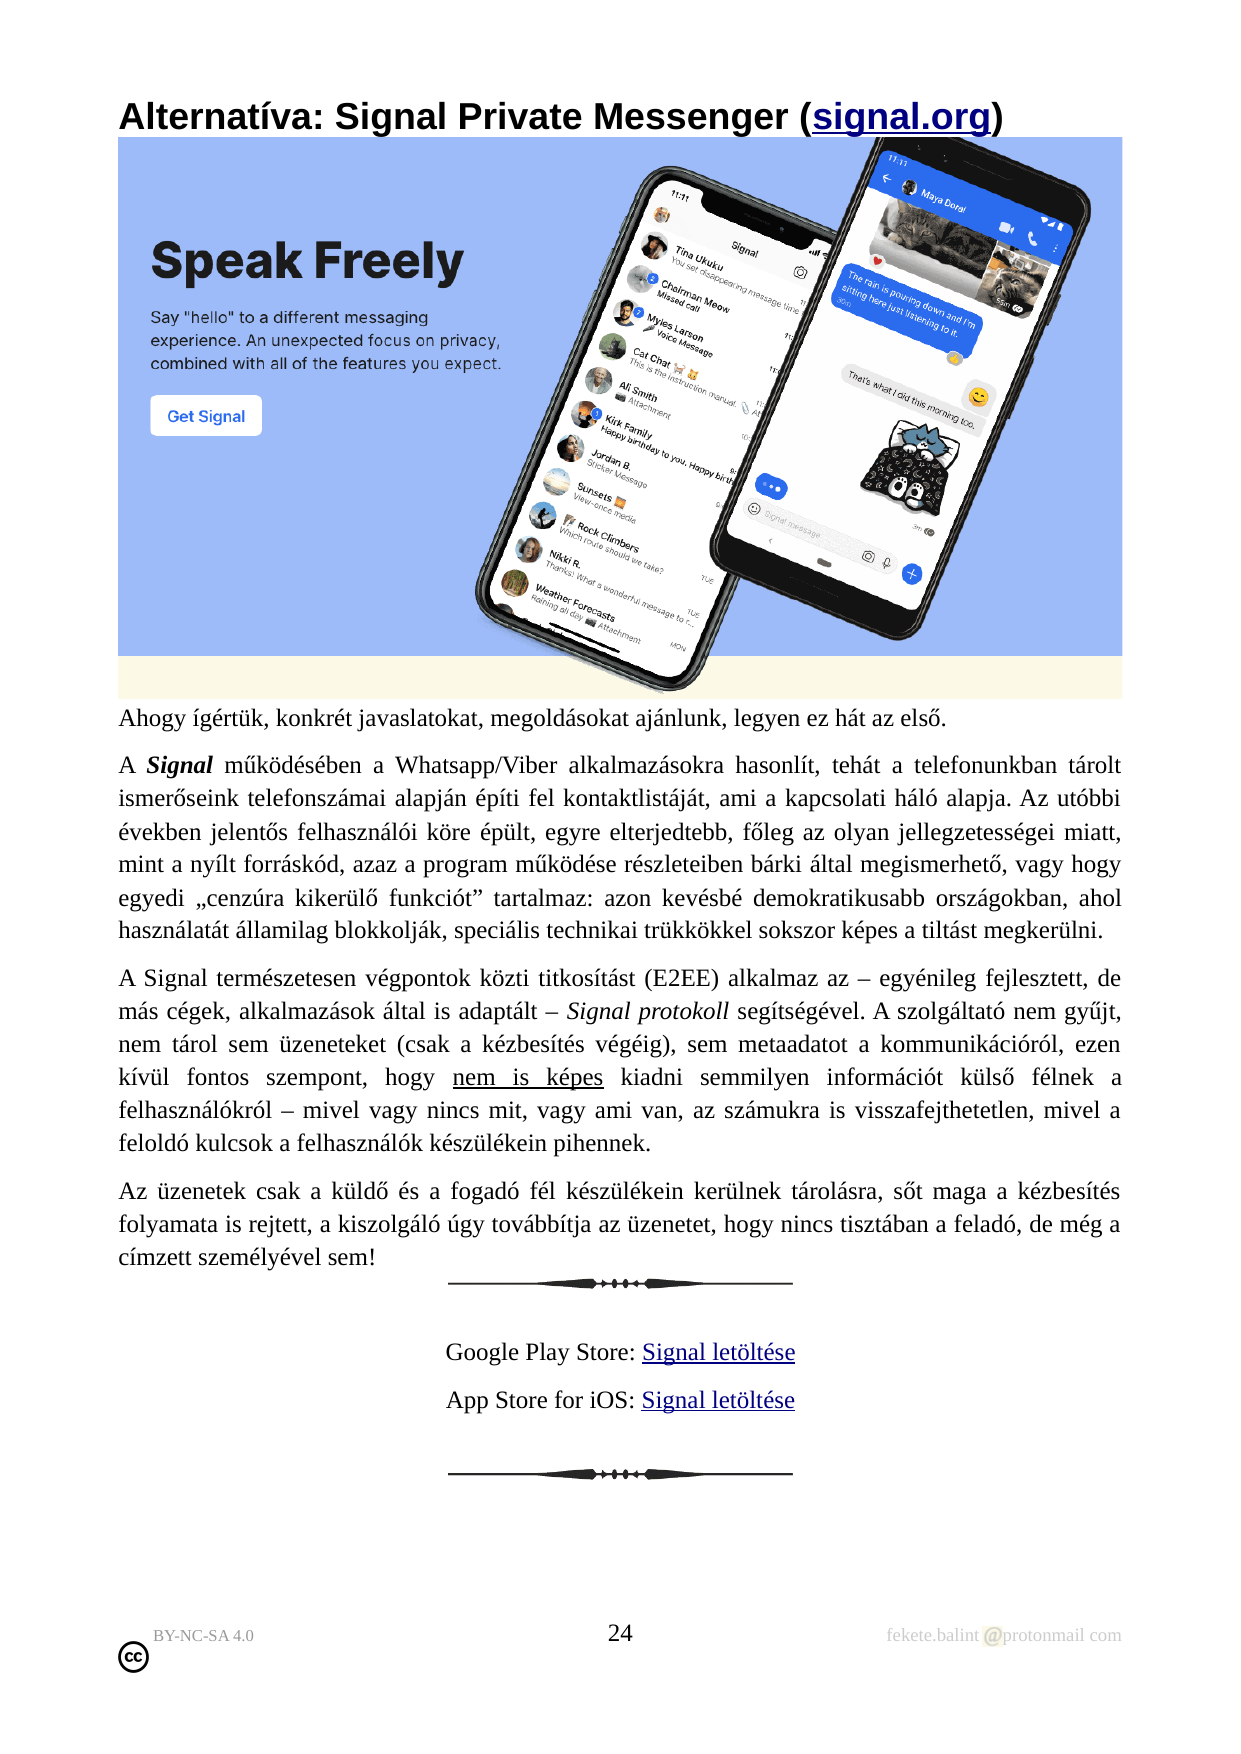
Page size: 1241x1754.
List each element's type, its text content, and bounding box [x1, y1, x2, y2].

text Google Play Store: Signal letöltése [118, 1337, 1122, 1366]
picture [982, 1626, 1003, 1647]
picture [446, 1465, 795, 1482]
picture [118, 1641, 149, 1673]
text Az üzenetek csak a küldő és a fogadó fél készülékein kerülnek tárolásra, sőt maga a kézbesítés folyamata is rejtett, a kiszolgáló úgy továbbítja az üzenetet, hogy nincs tisztában a feladó, de még a címzett személyével sem! [118, 1176, 1122, 1271]
text A Signal működésében a Whatsapp/Viber alkalmazásokra hasonlít, tehát a telefonunkban tárolt ismerőseink telefonszámai alapján építi fel kontaktlistáját, ami a kapcsolati háló alapja. Az utóbbi években jelentős felhasználói köre épült, egyre elterjedtebb, főleg az olyan jellegzetességei miatt, mint a nyílt forráskód, azaz a program működése részleteiben bárki által megismerhető, vagy hogy egyedi „cenzúra kikerülő funkciót” tartalmaz: azon kevésbé demokratikusabb országokban, ahol használatát államilag blokkolják, speciális technikai trükkökkel sokszor képes a tiltást megkerülni. [118, 751, 1122, 944]
text App Store for iOS: Signal letöltése [118, 1385, 1122, 1413]
text A Signal természetesen végpontok közti titkosítást (E2EE) alkalmaz az – egyénileg fejlesztett, de más cégek, alkalmazások által is adaptált – Signal protokoll segítségével. A szolgáltató nem gyűjt, nem tárol sem üzeneteket (csak a kézbesítés végéig), sem metaadatot a kommunikációról, ezen kívül fontos szempont, hogy nem is képes kiadni semmilyen információt külső félnek a felhasználókról – mivel vagy nincs mit, vagy ami van, az számukra is visszafejthetetlen, mivel a feloldó kulcsok a felhasználók készülékein pihennek. [118, 963, 1122, 1157]
subtitle Alternatíva: Signal Private Messenger (signal.org) [118, 94, 1122, 137]
picture [446, 1275, 795, 1291]
text Ahogy ígértük, konkrét javaslatokat, megoldásokat ajánlunk, legyen ez hát az első. [118, 699, 1122, 732]
picture [118, 137, 1123, 699]
